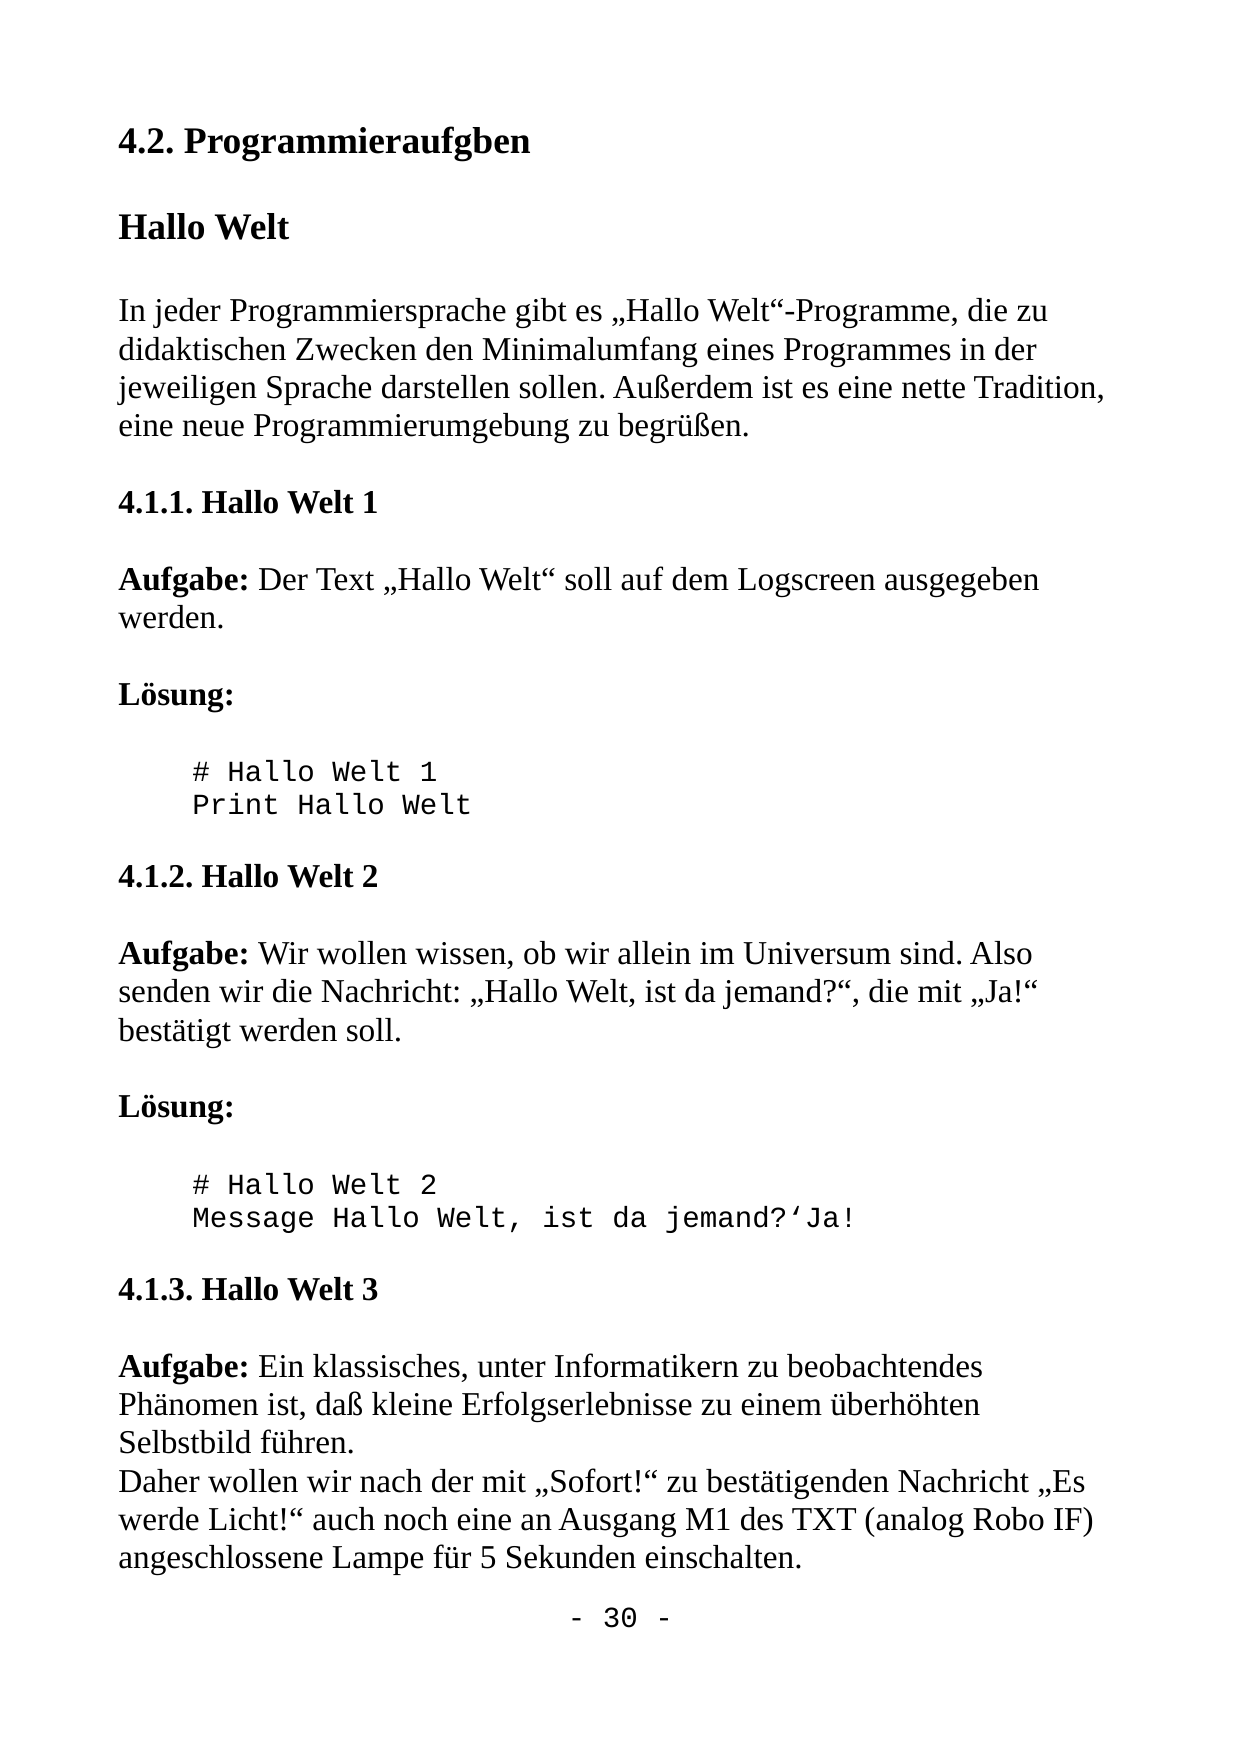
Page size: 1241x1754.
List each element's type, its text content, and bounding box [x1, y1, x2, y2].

text Print Hallo Welt [118, 791, 1122, 823]
text Lösung: [118, 1087, 1122, 1125]
text Daher wollen wir nach der mit „Sofort!“ zu bestätigenden Nachricht „Es werde Licht!“ auch noch eine an Ausgang M1 des TXT (analog Robo IF) angeschlossene Lampe für 5 Sekunden einschalten. [118, 1461, 1122, 1576]
text Aufgabe: Ein klassisches, unter Informatikern zu beobachtendes Phänomen ist, daß kleine Erfolgserlebnisse zu einem überhöhten Selbstbild führen. [118, 1346, 1122, 1461]
text Hallo Welt [118, 204, 1122, 247]
text Message Hallo Welt, ist da jemand?‘Ja! [118, 1203, 1122, 1236]
text In jeder Programmiersprache gibt es „Hallo Welt“-Programme, die zu didaktischen Zwecken den Minimalumfang eines Programmes in der jeweiligen Sprache darstellen sollen. Außerdem ist es eine nette Tradition, eine neue Programmierumgebung zu begrüßen. [118, 291, 1122, 444]
text # Hallo Welt 2 [118, 1163, 1122, 1203]
text 4.1.2. Hallo Welt 2 [118, 857, 1122, 895]
text Lösung: [118, 674, 1122, 712]
text Aufgabe: Der Text „Hallo Welt“ soll auf dem Logscreen ausgegeben werden. [118, 559, 1122, 636]
text 4.2. Programmieraufgben [118, 118, 1122, 161]
text # Hallo Welt 1 [118, 751, 1122, 791]
text 4.1.1. Hallo Welt 1 [118, 482, 1122, 521]
text Aufgabe: Wir wollen wissen, ob wir allein im Universum sind. Also senden wir die Nachricht: „Hallo Welt, ist da jemand?“, die mit „Ja!“ bestätigt werden soll. [118, 933, 1122, 1048]
text 4.1.3. Hallo Welt 3 [118, 1269, 1122, 1307]
